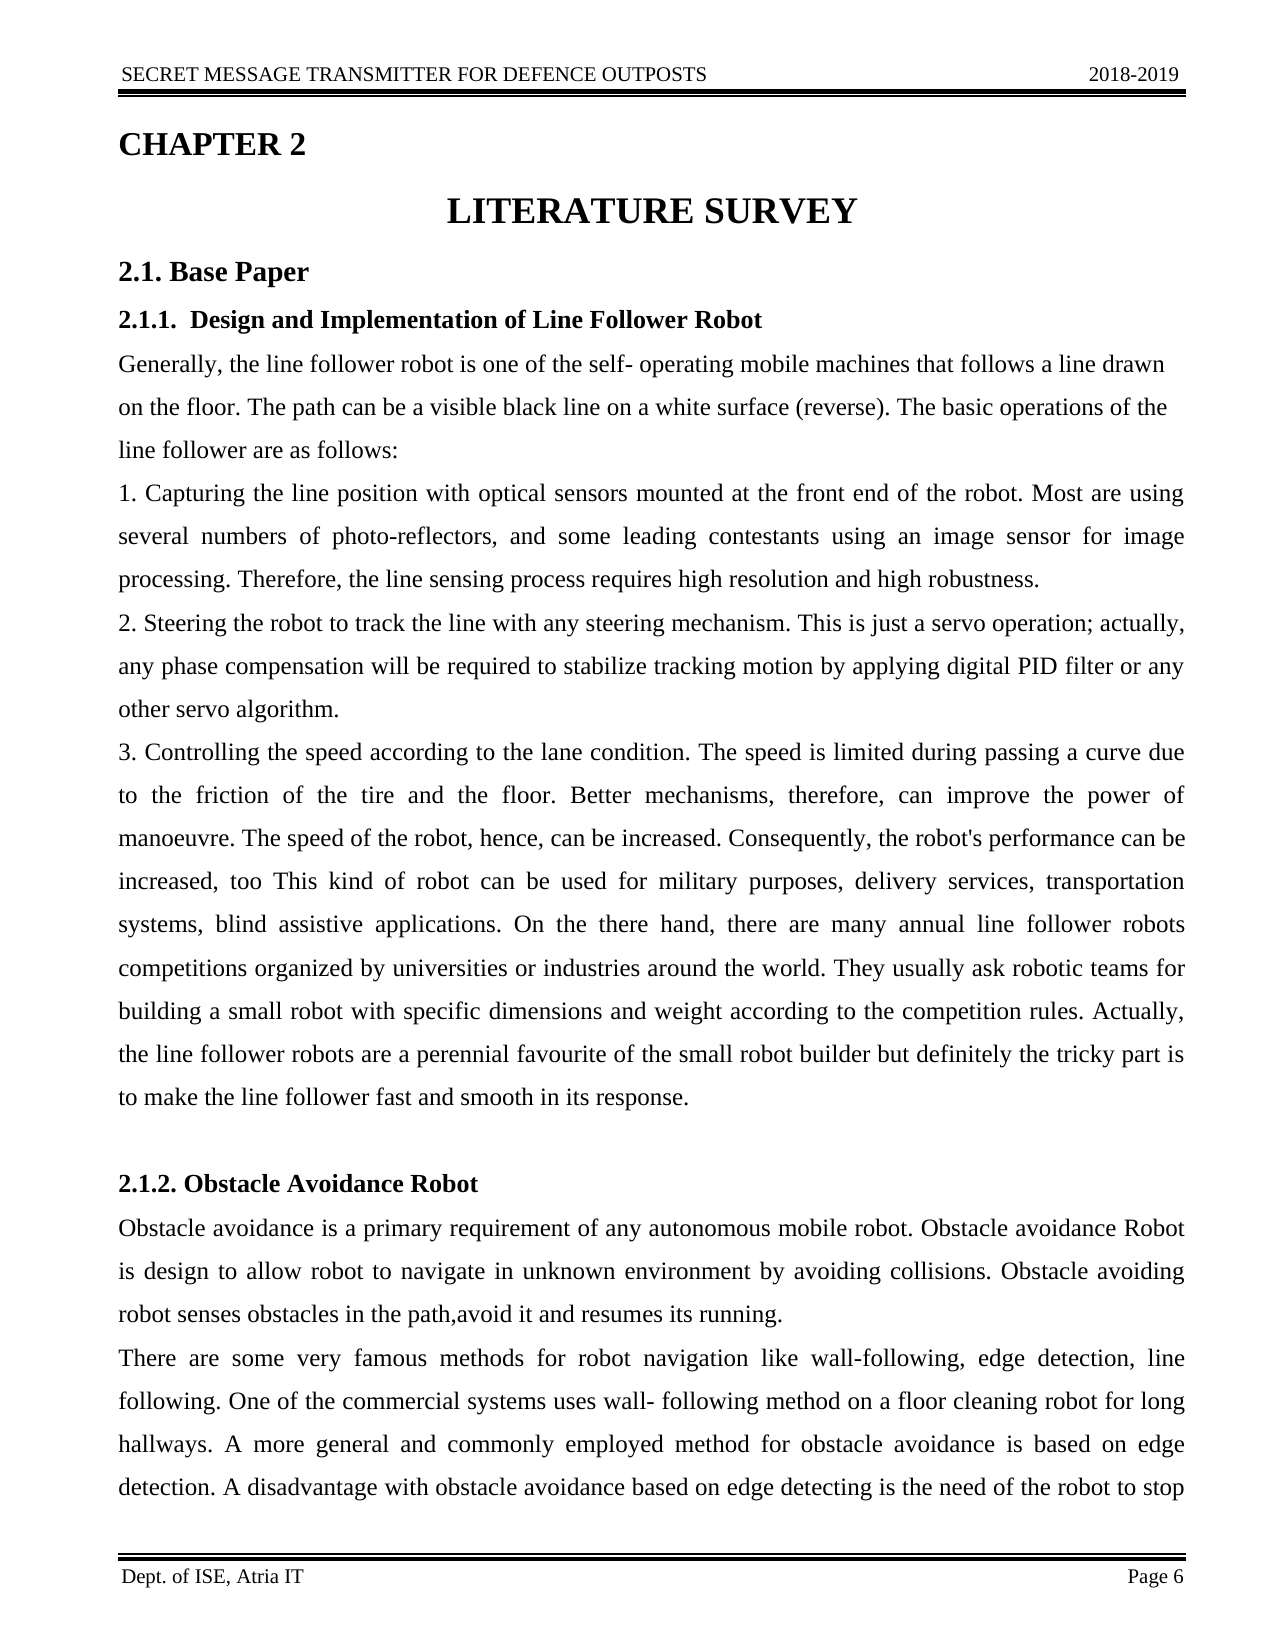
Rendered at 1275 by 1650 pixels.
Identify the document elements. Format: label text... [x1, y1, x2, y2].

text 2.1.2. Obstacle Avoidance Robot [118, 1168, 1186, 1198]
text 3. Controlling the speed according to the lane condition. The speed is limited during passing a curve due to the friction of the tire and the floor. Better mechanisms, therefore, can improve the power of manoeuvre. The speed of the robot, hence, can be increased. Consequently, the robot's performance can be increased, too This kind of robot can be used for military purposes, delivery services, transportation systems, blind assistive applications. On the there hand, there are many annual line follower robots competitions organized by universities or industries around the world. They usually ask robotic teams for building a small robot with specific dimensions and weight according to the competition rules. Actually, the line follower robots are a perennial favourite of the small robot builder but definitely the tricky part is to make the line follower fast and smooth in its response. [118, 737, 1186, 1111]
text There are some very famous methods for robot navigation like wall-following, edge detection, line following. One of the commercial systems uses wall- following method on a floor cleaning robot for long hallways. A more general and commonly employed method for obstacle avoidance is based on edge detection. A disadvantage with obstacle avoidance based on edge detecting is the need of the robot to stop [118, 1343, 1186, 1501]
text 1. Capturing the line position with optical sensors mounted at the front end of the robot. Most are using several numbers of photo-reflectors, and some leading contestants using an image sensor for image processing. Therefore, the line sensing process requires high resolution and high robustness. [118, 478, 1186, 593]
text LITERATURE SURVEY [118, 189, 1186, 232]
text Obstacle avoidance is a primary requirement of any autonomous mobile robot. Obstacle avoidance Robot is design to allow robot to navigate in unknown environment by avoiding collisions. Obstacle avoiding robot senses obstacles in the path,avoid it and resumes its running. [118, 1213, 1186, 1328]
text 2.1. Base Paper [118, 254, 1186, 287]
text Chapter 2 [118, 124, 1186, 162]
text 2. Steering the robot to track the line with any steering mechanism. This is just a servo operation; actually, any phase compensation will be required to stabilize tracking motion by applying digital PID filter or any other servo algorithm. [118, 608, 1186, 723]
text 2.1.1. Design and Implementation of Line Follower Robot [118, 304, 1186, 334]
text Generally, the line follower robot is one of the self- operating mobile machines that follows a line drawn on the floor. The path can be a visible black line on a white surface (reverse). The basic operations of the line follower are as follows: [118, 349, 1186, 464]
